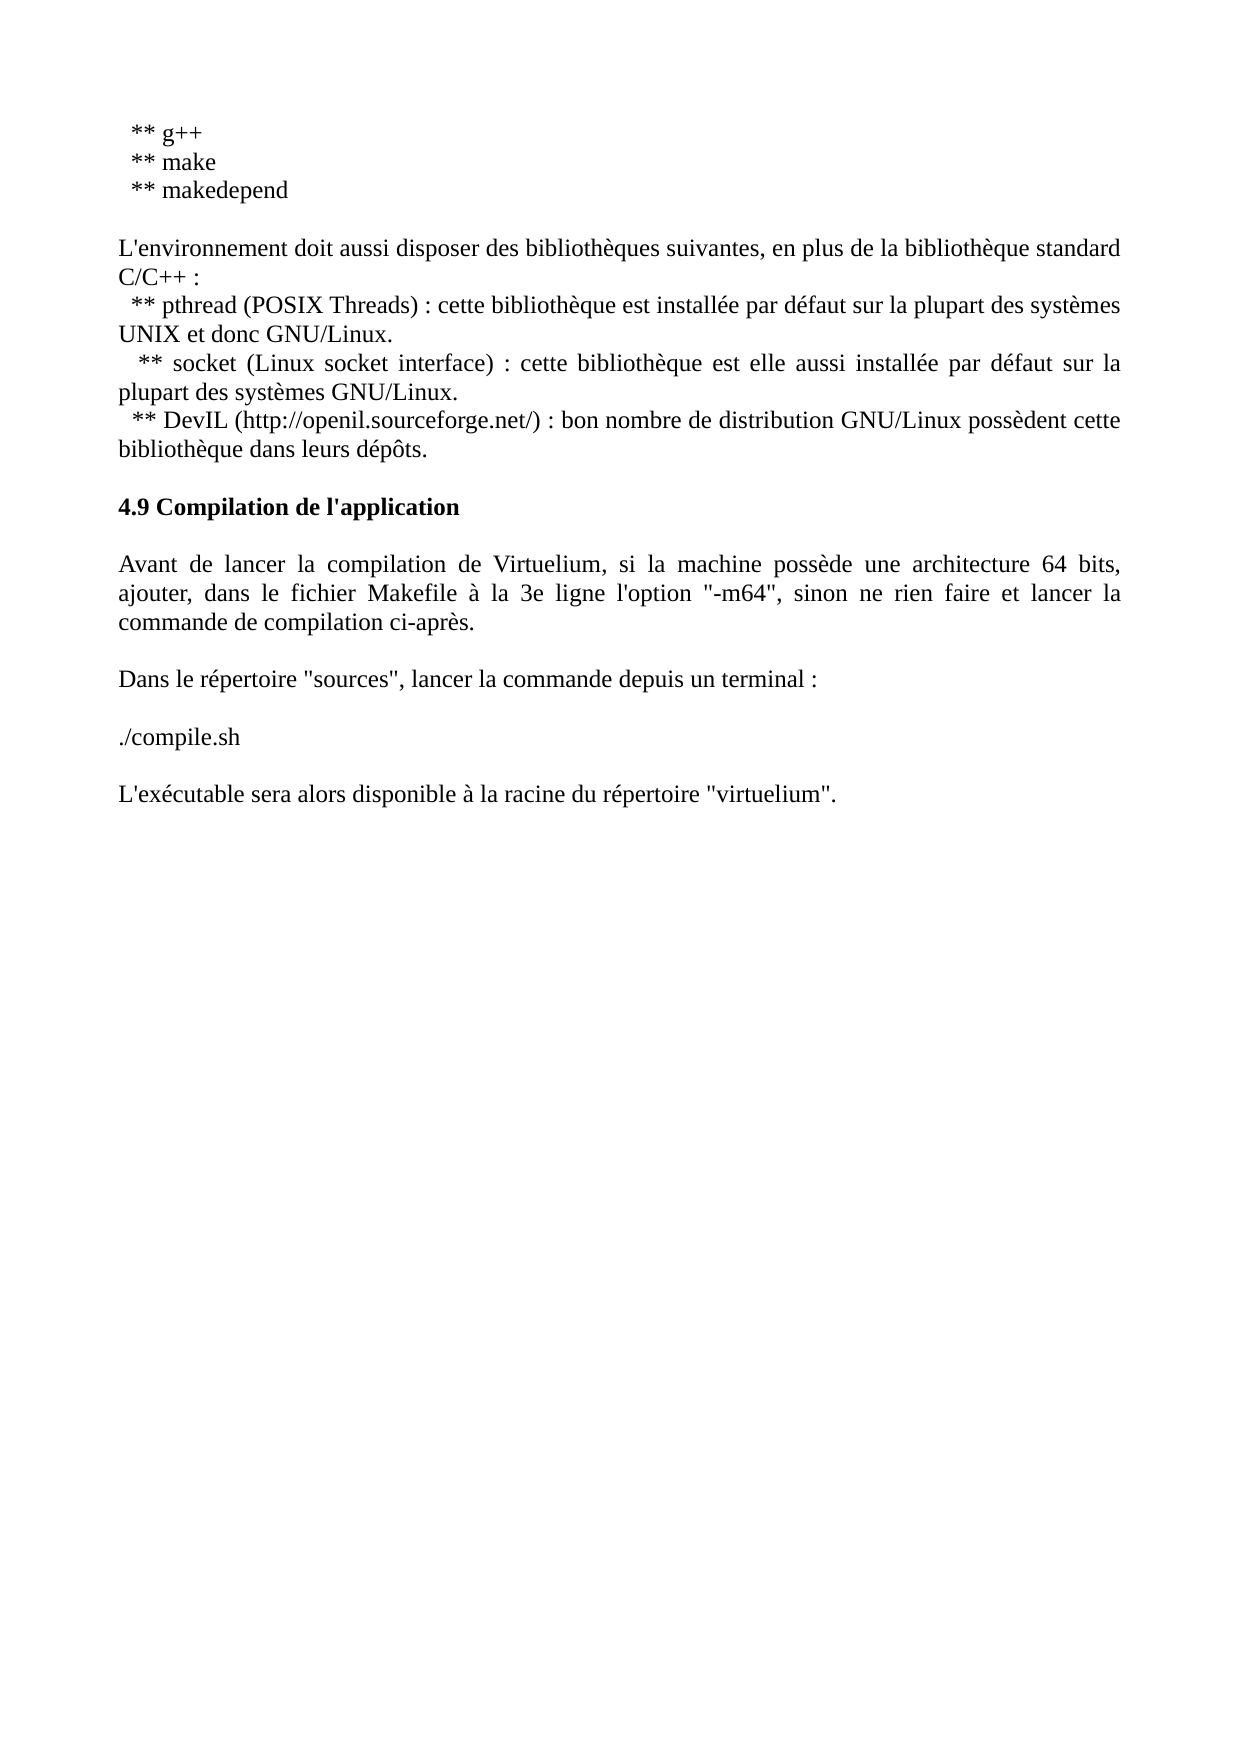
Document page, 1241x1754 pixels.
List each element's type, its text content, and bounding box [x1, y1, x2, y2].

text 4.9 Compilation de l'application [118, 492, 1122, 521]
text ** g++ [118, 118, 1122, 147]
text L'environnement doit aussi disposer des bibliothèques suivantes, en plus de la bibliothèque standard C/C++ : [118, 233, 1122, 291]
text ** make [118, 147, 1122, 176]
text ** socket (Linux socket interface) : cette bibliothèque est elle aussi installée par défaut sur la plupart des systèmes GNU/Linux. [118, 348, 1122, 406]
text Dans le répertoire "sources", lancer la commande depuis un terminal : [118, 664, 1122, 693]
text Avant de lancer la compilation de Virtuelium, si la machine possède une architecture 64 bits, ajouter, dans le fichier Makefile à la 3e ligne l'option "-m64", sinon ne rien faire et lancer la commande de compilation ci-après. [118, 549, 1122, 636]
text L'exécutable sera alors disponible à la racine du répertoire "virtuelium". [118, 779, 1122, 808]
text ** DevIL (http://openil.sourceforge.net/) : bon nombre de distribution GNU/Linux possèdent cette bibliothèque dans leurs dépôts. [118, 406, 1122, 463]
text ** pthread (POSIX Threads) : cette bibliothèque est installée par défaut sur la plupart des systèmes UNIX et donc GNU/Linux. [118, 291, 1122, 348]
text ./compile.sh [118, 722, 1122, 751]
text ** makedepend [118, 176, 1122, 204]
